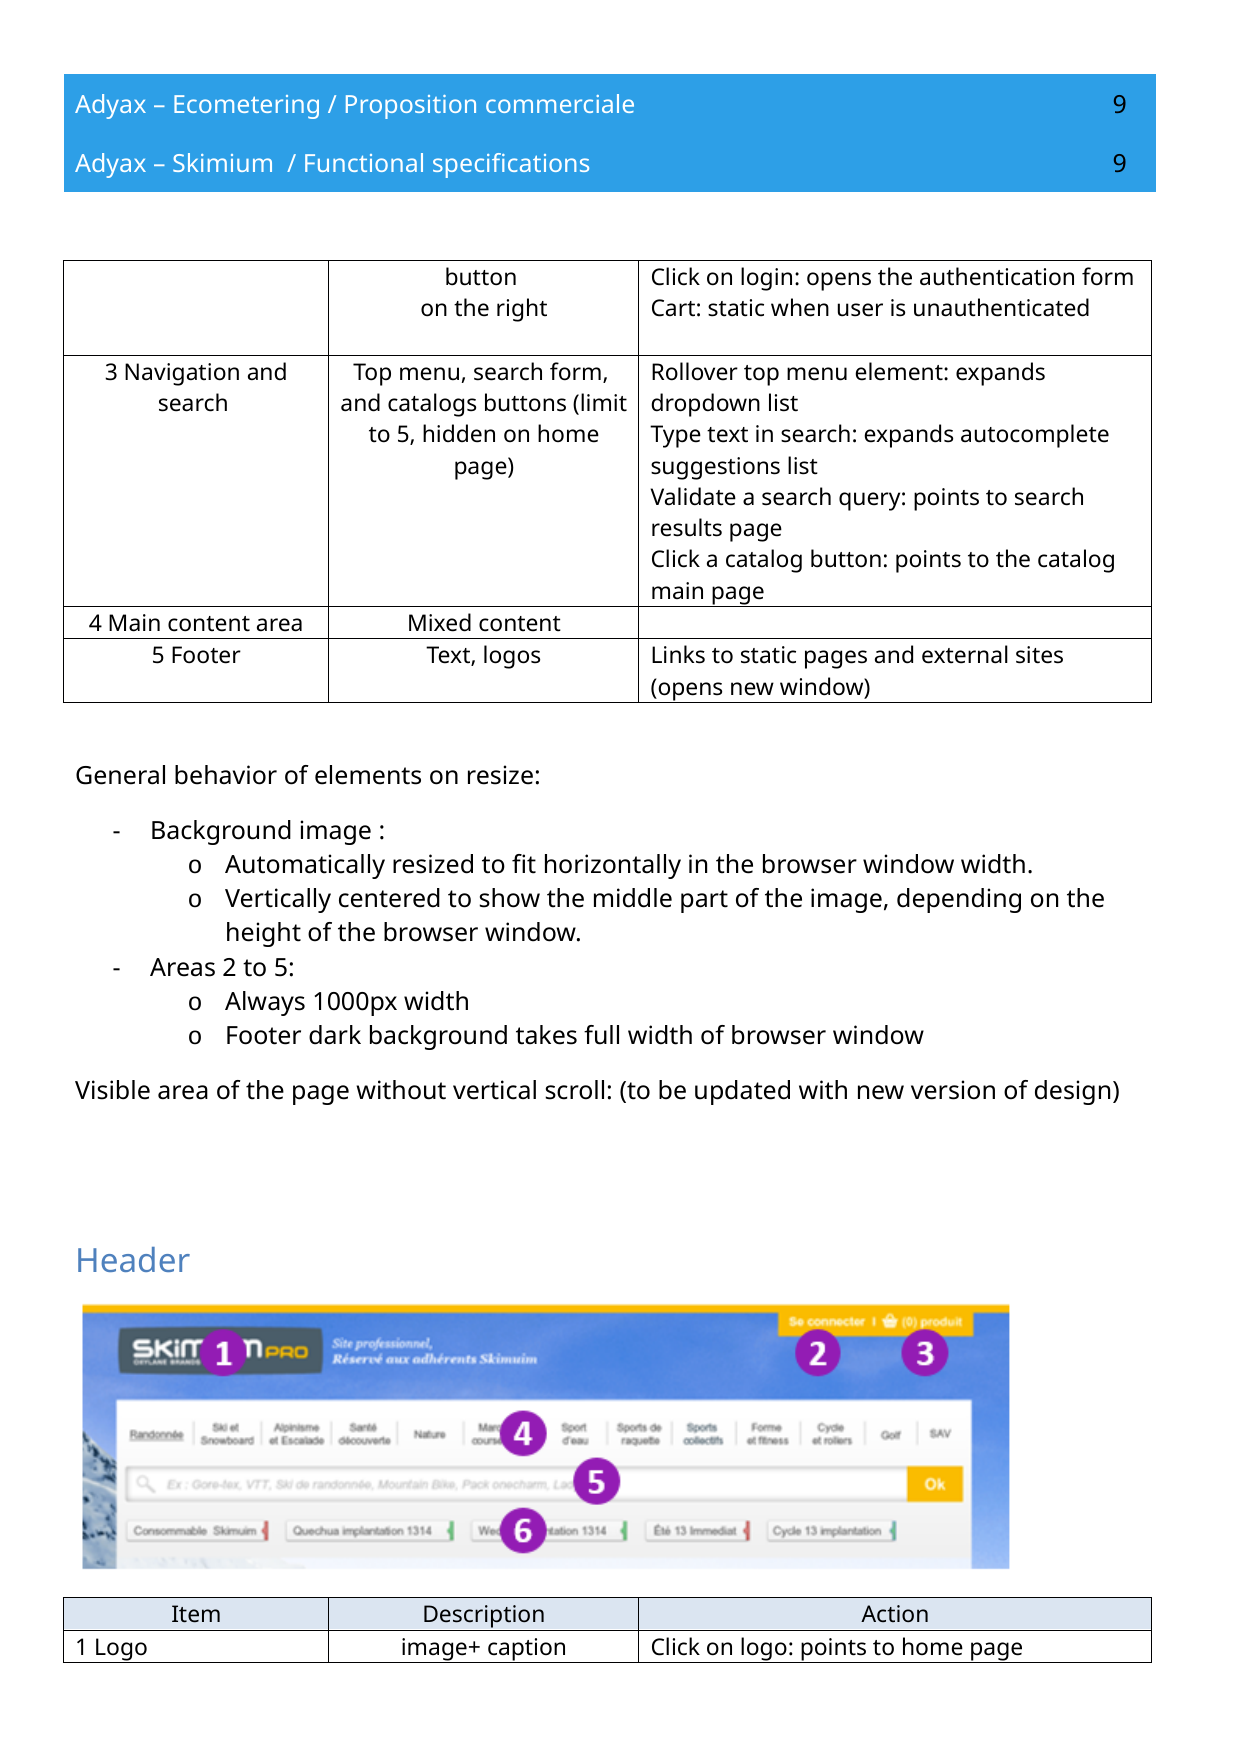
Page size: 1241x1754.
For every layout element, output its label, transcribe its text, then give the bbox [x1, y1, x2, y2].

table_cell Click on logo: points to home page [639, 1631, 1151, 1662]
list Footer dark background takes full width of browser window [187, 1017, 1165, 1052]
table_cell [64, 261, 328, 355]
table_cell 5 Footer [64, 639, 328, 702]
table_cell 1 Logo [64, 1631, 328, 1662]
subtitle Header [75, 1237, 1165, 1283]
picture [75, 1295, 1019, 1577]
text General behavior of elements on resize: [75, 758, 1165, 792]
list Areas 2 to 5: [112, 949, 1165, 983]
table_cell Links to static pages and external sites (opens new window) [639, 639, 1151, 702]
table_cell button on the right [329, 261, 638, 355]
table_cell 4 Main content area [64, 607, 328, 638]
table_cell Mixed content [329, 607, 638, 638]
table_header Description [329, 1598, 638, 1629]
table_cell image+ caption [329, 1631, 638, 1662]
table_cell 3 Navigation and search [64, 356, 328, 606]
table_cell Top menu, search form, and catalogs buttons (limit to 5, hidden on home page) [329, 356, 638, 606]
table_cell Rollover top menu element: expands dropdown list Type text in search: expands autocomplete suggestions list Validate a search query: points to search results page Click a catalog button: points to the catalog main page [639, 356, 1151, 606]
list Vertically centered to show the middle part of the image, depending on the height of the browser window. [187, 881, 1165, 949]
table_header Item [64, 1598, 328, 1629]
list Always 1000px width [187, 983, 1165, 1017]
table_cell Text, logos [329, 639, 638, 702]
table_cell [639, 607, 1151, 638]
list Background image : [112, 812, 1165, 847]
text Visible area of the page without vertical scroll: (to be updated with new version of design) [75, 1073, 1165, 1107]
table_cell Click on login: opens the authentication form Cart: static when user is unauthenticated [639, 261, 1151, 355]
list Automatically resized to fit horizontally in the browser window width. [187, 847, 1165, 881]
table_header Action [639, 1598, 1151, 1629]
